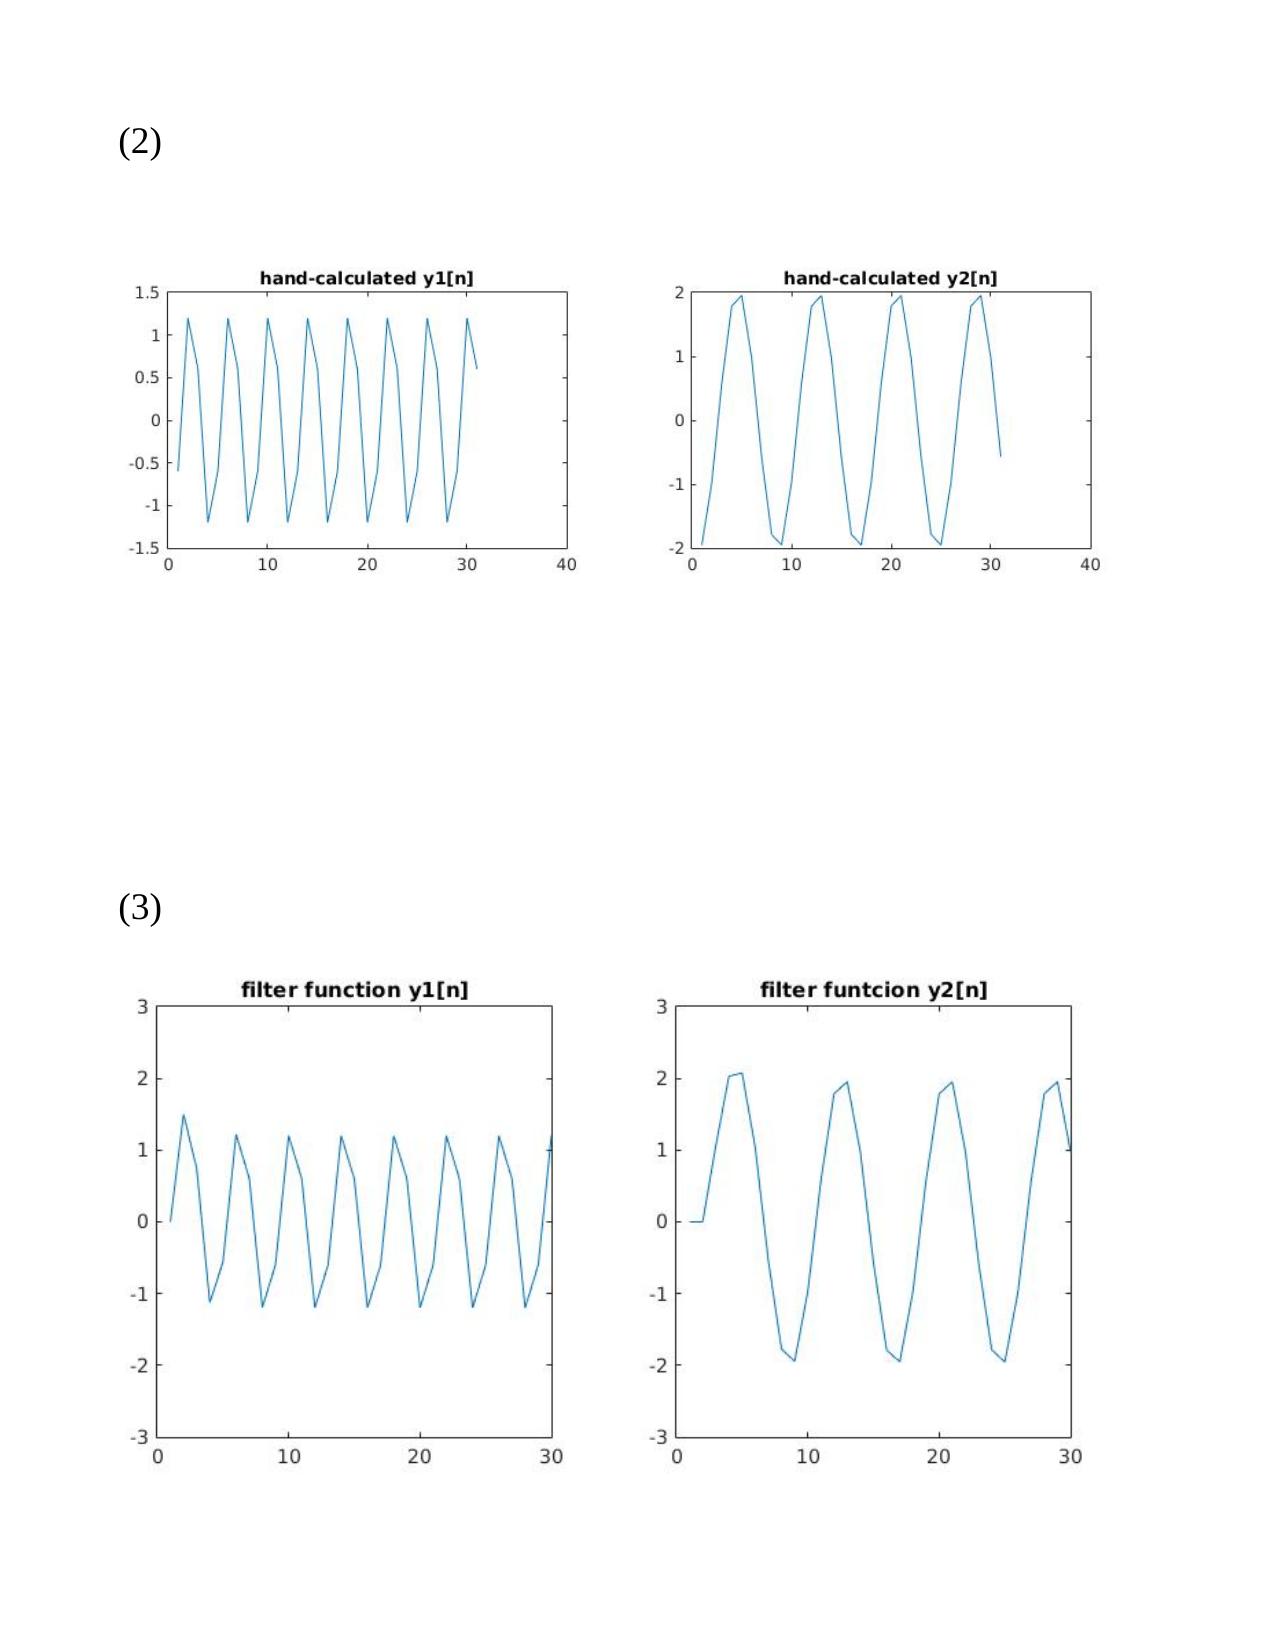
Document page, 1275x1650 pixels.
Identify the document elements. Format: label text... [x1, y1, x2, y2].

text (2) [118, 118, 1157, 161]
text (3) [118, 884, 1157, 927]
picture [5, 967, 1182, 1495]
picture [14, 267, 1203, 583]
